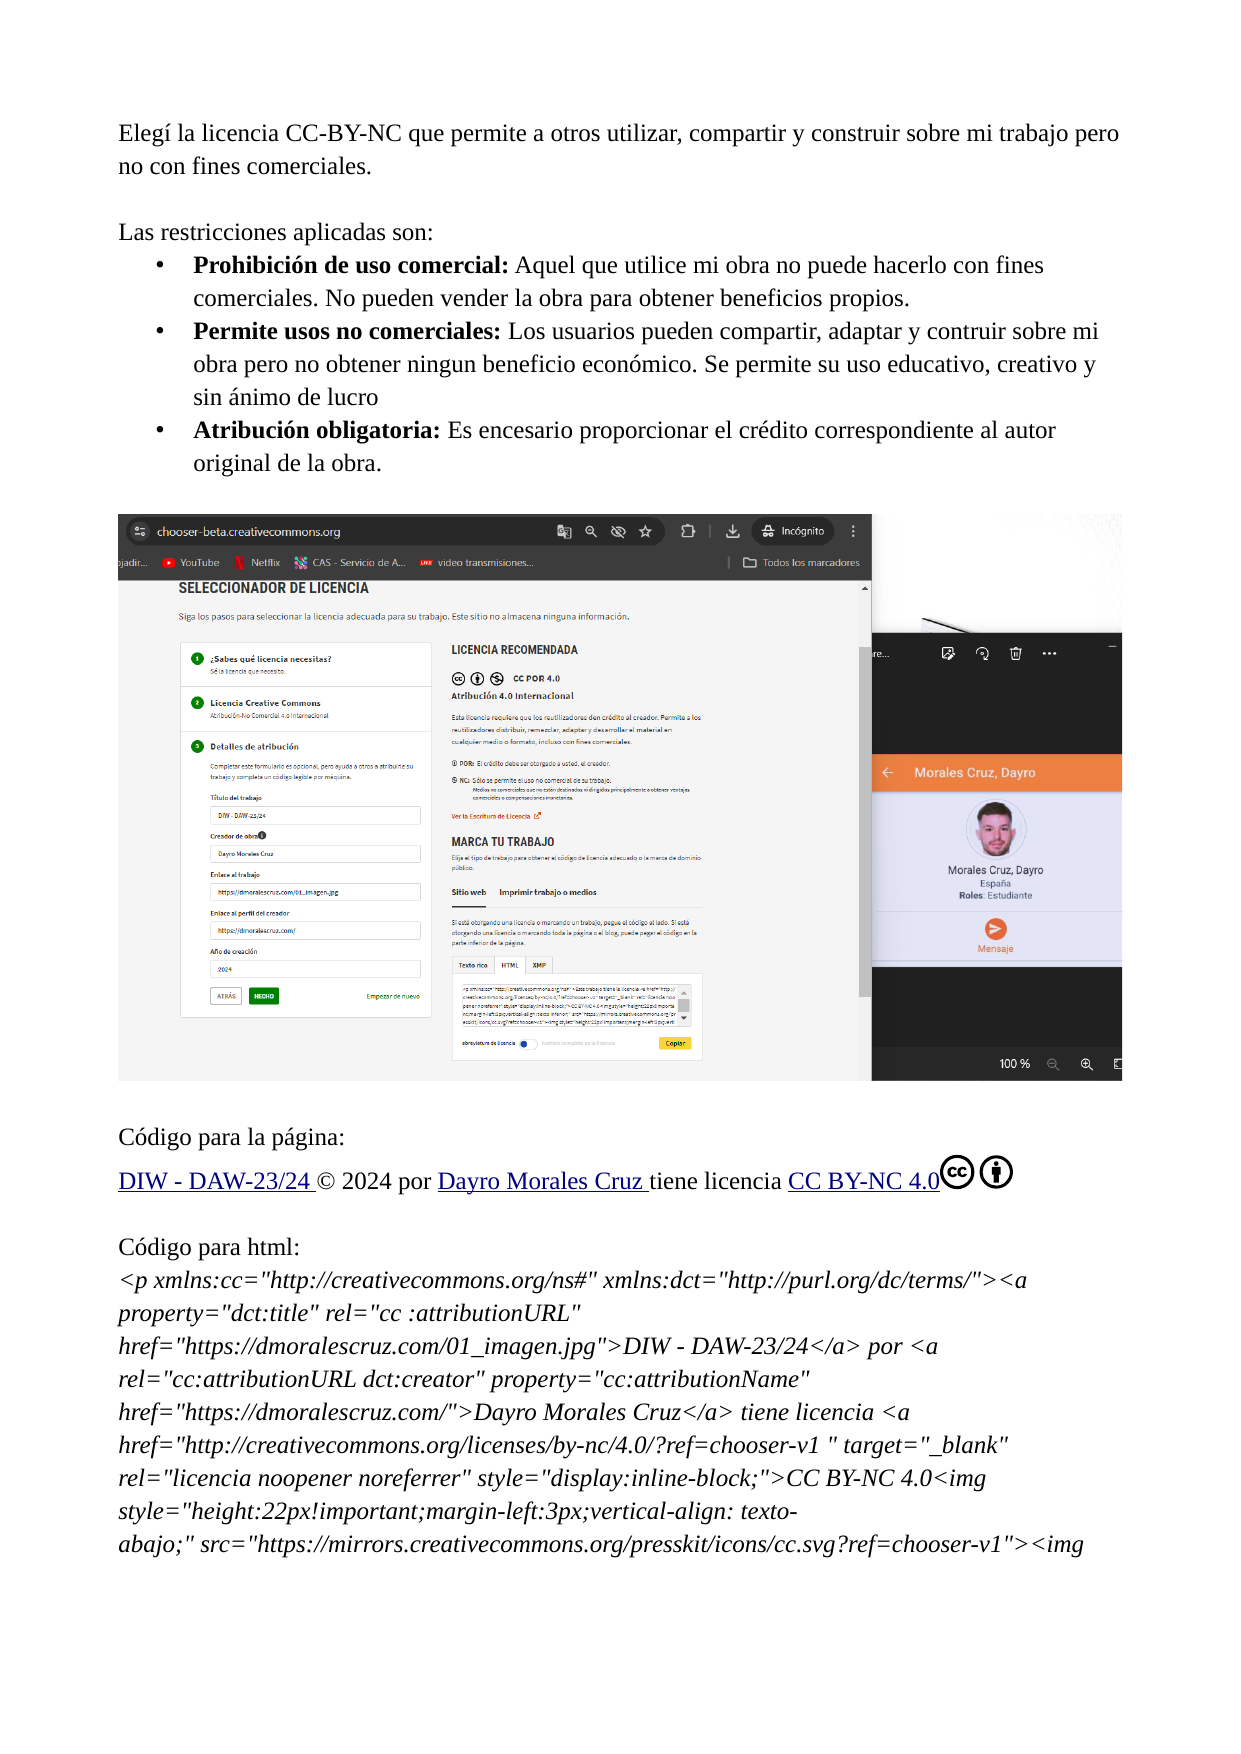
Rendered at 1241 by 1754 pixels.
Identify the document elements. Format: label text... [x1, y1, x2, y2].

list Permite usos no comerciales: Los usuarios pueden compartir, adaptar y contruir sobre mi obra pero no obtener ningun beneficio económico. Se permite su uso educativo, creativo y sin ánimo de lucro [156, 316, 1122, 411]
text Código para html: [118, 1232, 1122, 1261]
text <p xmlns:cc="http://creativecommons.org/ns#" xmlns:dct="http://purl.org/dc/terms/"><a property="dct:title" rel="cc :attributionURL" href="https://dmoralescruz.com/01_imagen.jpg">DIW - DAW-23/24</a> por <a rel="cc:attributionURL dct:creator" property="cc:attributionName" href="https://dmoralescruz.com/">Dayro Morales Cruz</a> tiene licencia <a href="http://creativecommons.org/licenses/by-nc/4.0/?ref=chooser-v1 " target="_blank" rel="licencia noopener noreferrer" style="display:inline-block;">CC BY-NC 4.0<img style="height:22px!important;margin-left:3px;vertical-align: texto-abajo;" src="https://mirrors.creativecommons.org/presskit/icons/cc.svg?ref=chooser-v1"><img [118, 1265, 1122, 1558]
text Elegí la licencia CC-BY-NC que permite a otros utilizar, compartir y construir sobre mi trabajo pero no con fines comerciales. [118, 118, 1122, 180]
picture [118, 514, 1123, 1081]
text Las restricciones aplicadas son: [118, 217, 1122, 246]
text DIW - DAW-23/24 © 2024 por Dayro Morales Cruz tiene licencia CC BY-NC 4.0 [118, 1155, 1122, 1194]
list Prohibición de uso comercial: Aquel que utilice mi obra no puede hacerlo con fines comerciales. No pueden vender la obra para obtener beneficios propios. [156, 250, 1122, 312]
text Código para la página: [118, 1122, 1122, 1151]
list Atribución obligatoria: Es encesario proporcionar el crédito correspondiente al autor original de la obra. [156, 415, 1122, 477]
